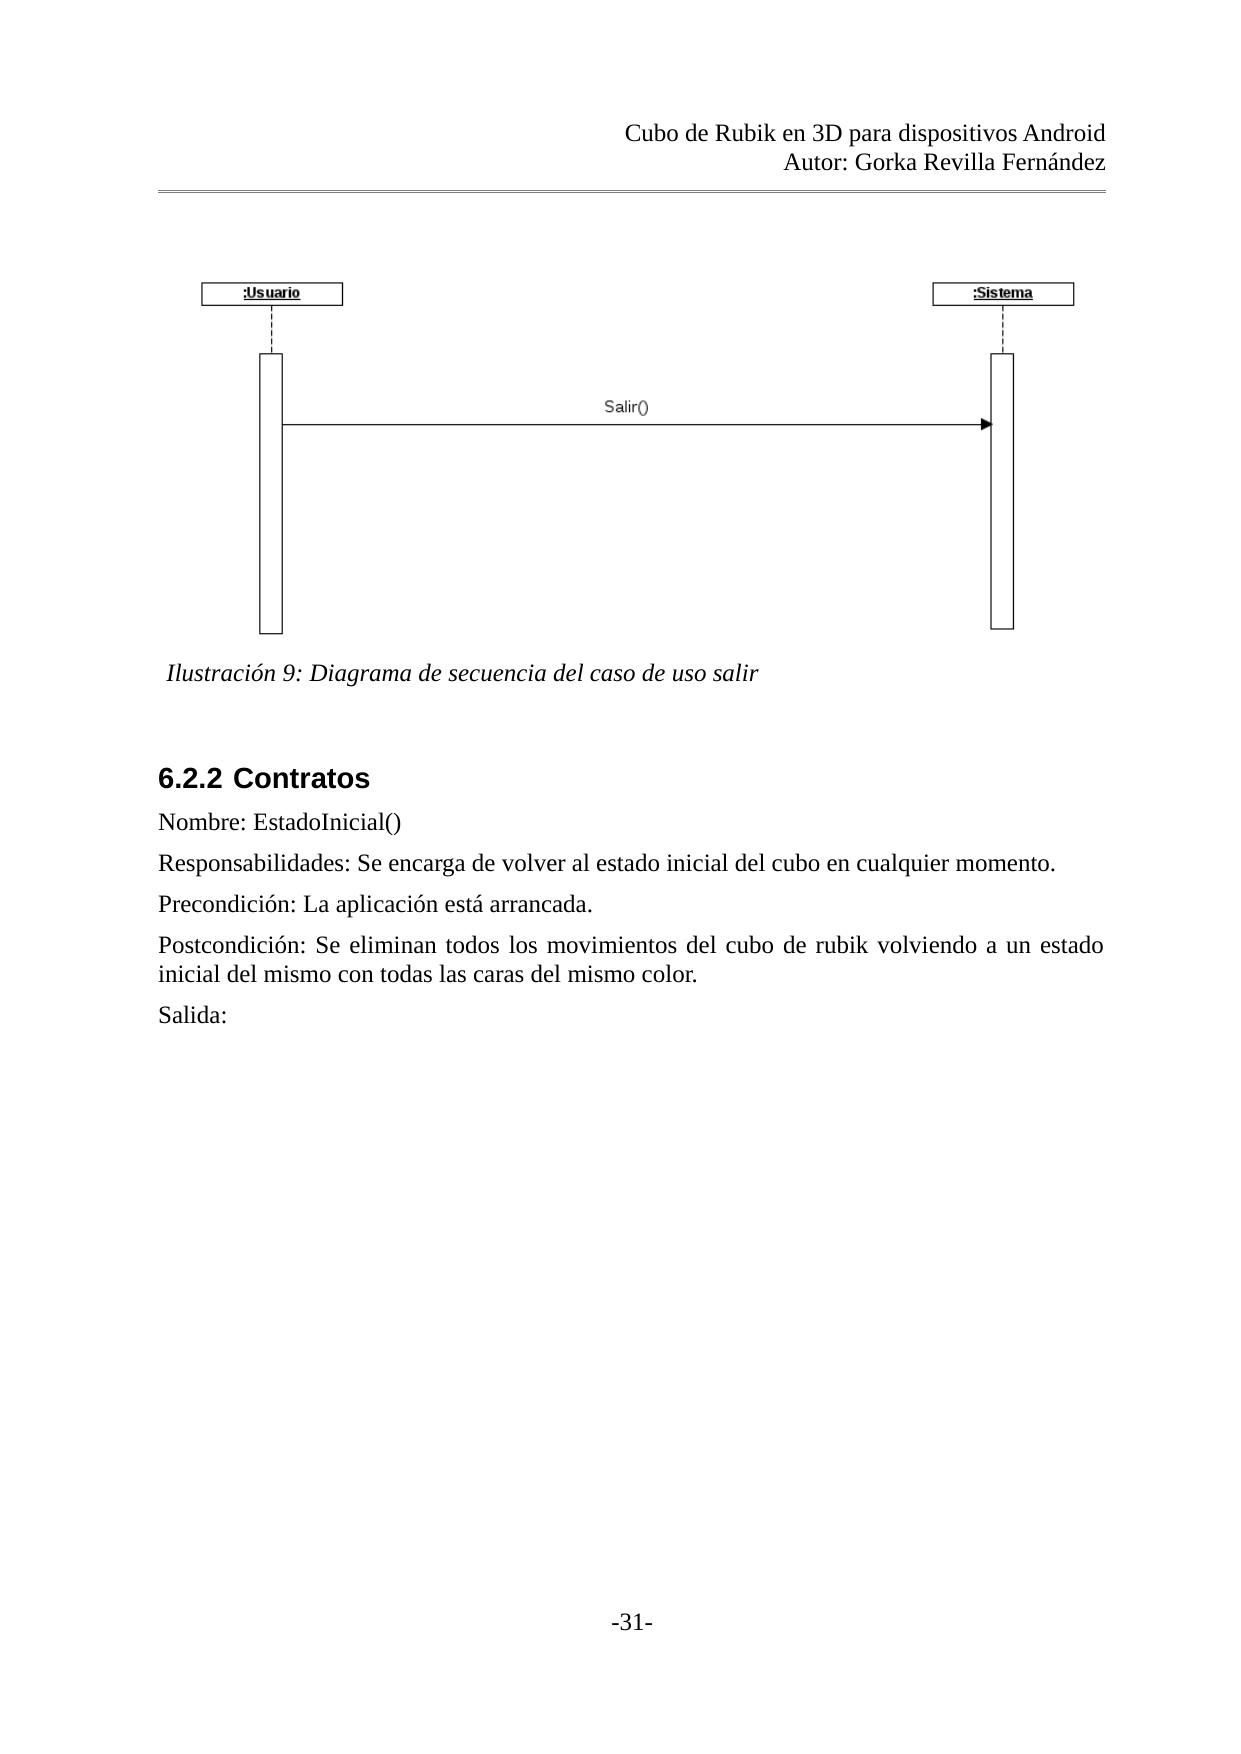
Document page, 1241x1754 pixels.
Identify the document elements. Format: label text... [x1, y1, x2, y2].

subtitle Contratos [158, 761, 1106, 794]
text Postcondición: Se eliminan todos los movimientos del cubo de rubik volviendo a un estado inicial del mismo con todas las caras del mismo color. [158, 930, 1106, 988]
text Salida: [158, 1000, 1106, 1029]
text Responsabilidades: Se encarga de volver al estado inicial del cubo en cualquier momento. [158, 848, 1106, 877]
text Nombre: EstadoInicial() [158, 807, 1106, 835]
picture [166, 234, 1098, 658]
text Precondición: La aplicación está arrancada. [158, 889, 1106, 918]
text Ilustración 9: Diagrama de secuencia del caso de uso salir [166, 658, 1097, 687]
